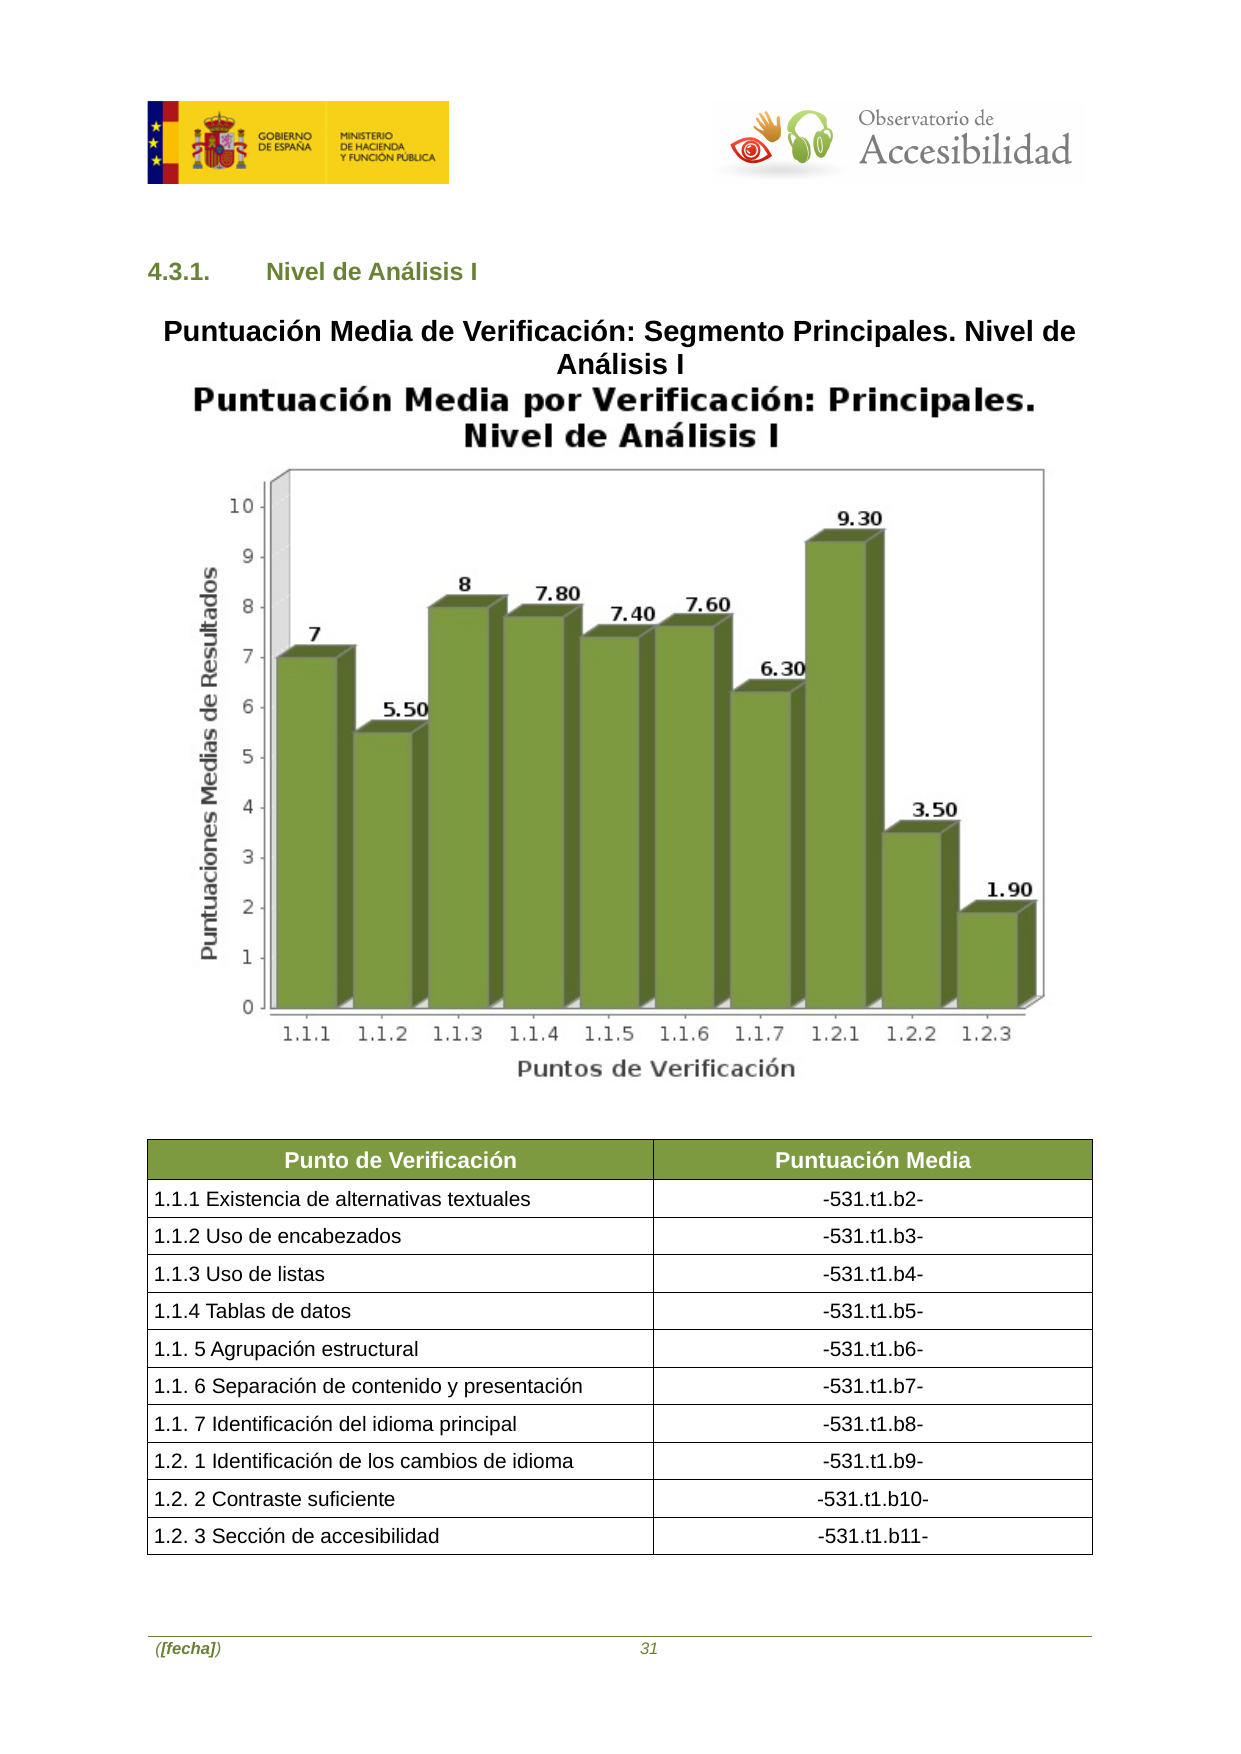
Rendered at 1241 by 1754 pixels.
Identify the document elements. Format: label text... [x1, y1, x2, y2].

table_cell -531.t1.b9- [654, 1443, 1092, 1479]
table_cell 1.2. 3 Sección de accesibilidad [148, 1518, 653, 1554]
table_cell 1.1.1 Existencia de alternativas textuales [148, 1180, 653, 1217]
table_cell 1.1. 7 Identificación del idioma principal [148, 1405, 653, 1442]
table_cell -531.t1.b2- [654, 1180, 1092, 1217]
picture [147, 101, 450, 184]
subtitle Nivel de Análisis I [148, 257, 1092, 286]
table_cell -531.t1.b4- [654, 1255, 1092, 1292]
table_cell 1.2. 2 Contraste suficiente [148, 1480, 653, 1517]
table_cell 1.1. 5 Agrupación estructural [148, 1330, 653, 1367]
table_cell -531.t1.b10- [654, 1480, 1092, 1517]
table_cell -531.t1.b8- [654, 1405, 1092, 1442]
text Puntuación Media de Verificación: Segmento Principales. Nivel de Análisis I [148, 314, 1092, 381]
table_cell -531.t1.b5- [654, 1293, 1092, 1329]
table_cell -531.t1.b11- [654, 1518, 1092, 1554]
table_cell -531.t1.b7- [654, 1368, 1092, 1404]
table_header Puntuación Media [654, 1140, 1092, 1179]
table_cell 1.1.3 Uso de listas [148, 1255, 653, 1292]
picture [710, 101, 1086, 184]
table_cell 1.2. 1 Identificación de los cambios de idioma [148, 1443, 653, 1479]
table_cell 1.1.2 Uso de encabezados [148, 1218, 653, 1254]
table_header Punto de Verificación [148, 1140, 653, 1179]
table_cell -531.t1.b3- [654, 1218, 1092, 1254]
picture [178, 380, 1062, 1091]
table_cell 1.1. 6 Separación de contenido y presentación [148, 1368, 653, 1404]
table_cell 1.1.4 Tablas de datos [148, 1293, 653, 1329]
table_cell -531.t1.b6- [654, 1330, 1092, 1367]
